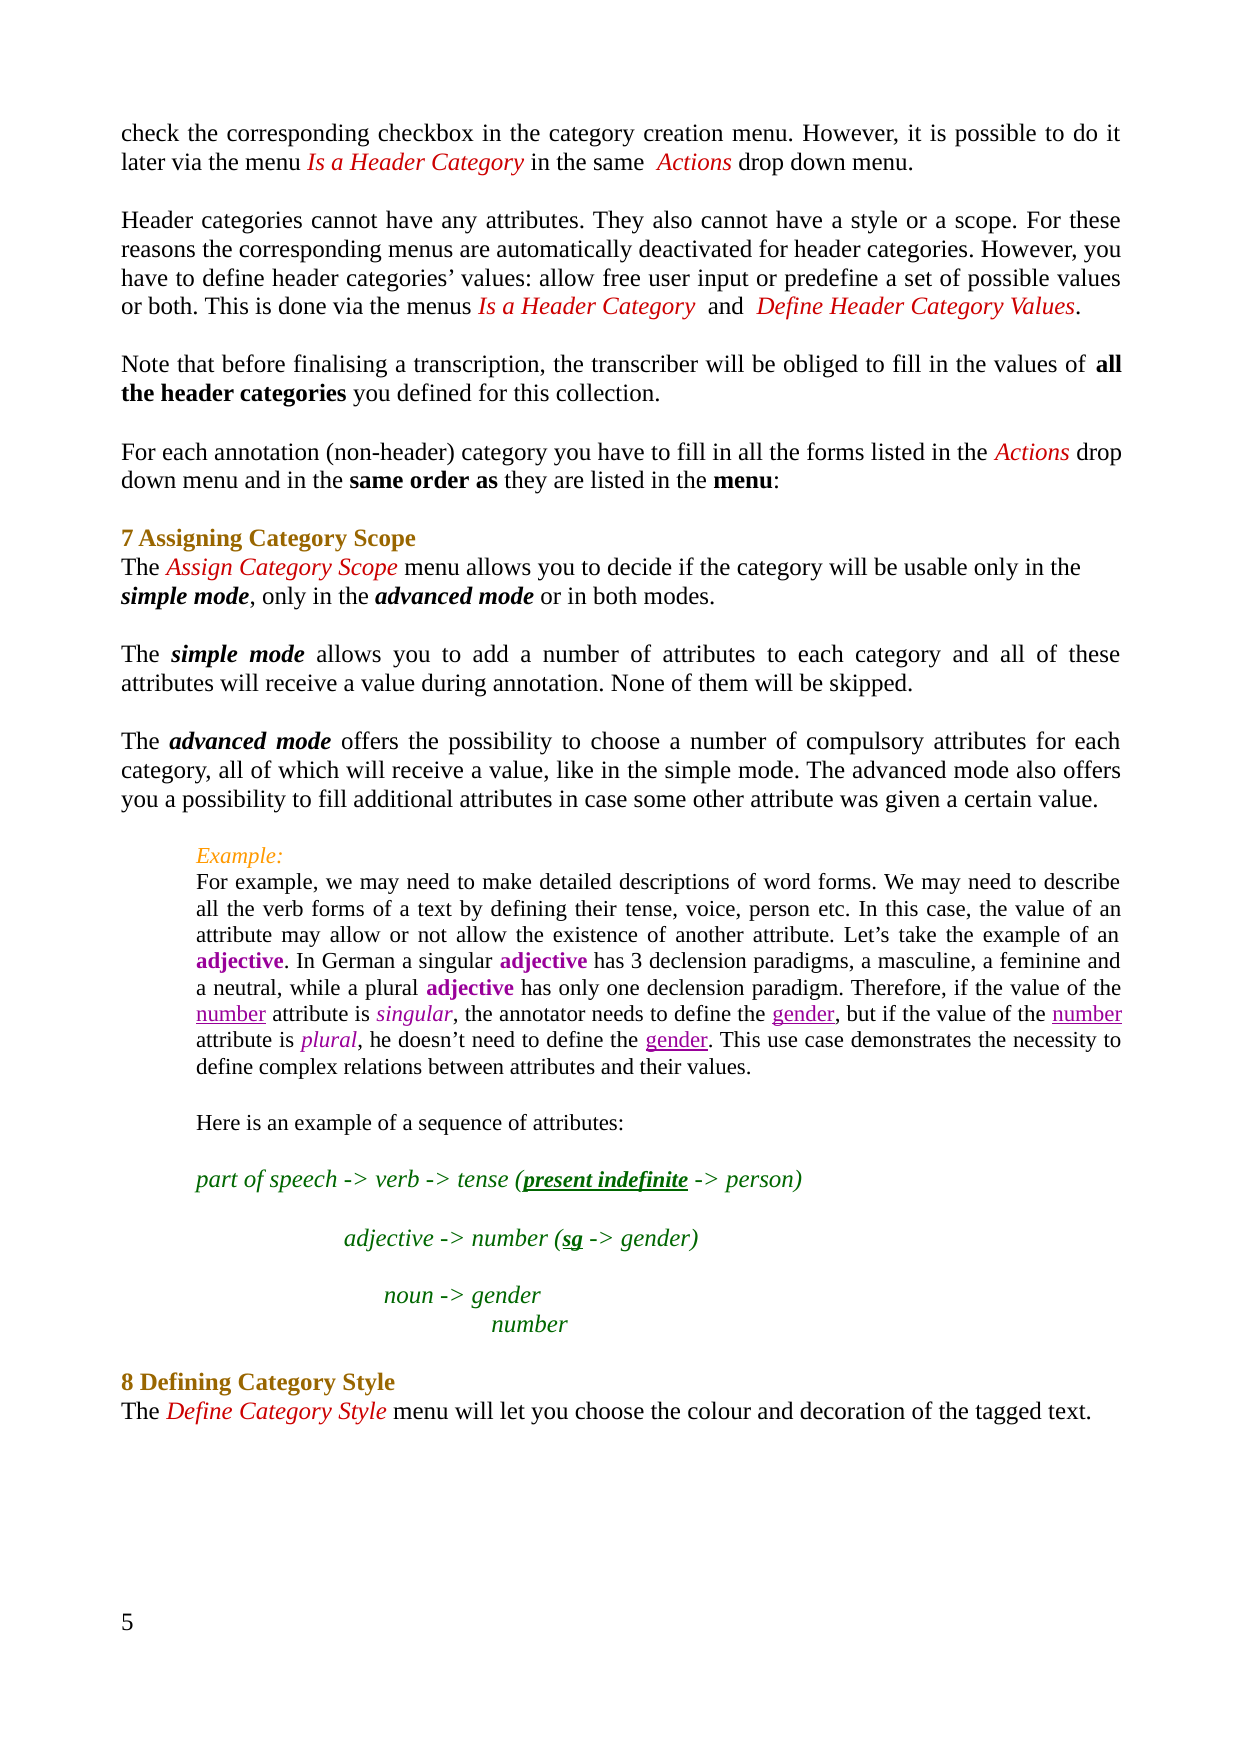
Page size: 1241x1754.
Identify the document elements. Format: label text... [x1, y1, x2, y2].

text For each annotation (non-header) category you have to fill in all the forms listed in the Actions drop down menu and in the same order as they are listed in the menu: [121, 437, 1122, 494]
text The simple mode allows you to add a number of attributes to each category and all of these attributes will receive a value during annotation. None of them will be skipped. [121, 639, 1122, 697]
text Here is an example of a sequence of attributes: [196, 1109, 1122, 1135]
text The advanced mode offers the possibility to choose a number of compulsory attributes for each category, all of which will receive a value, like in the simple mode. The advanced mode also offers you a possibility to fill additional attributes in case some other attribute was given a certain value. [121, 726, 1122, 812]
text 8 Defining Category Style The Define Category Style menu will let you choose the colour and decoration of the tagged text. [121, 1367, 1122, 1425]
text Note that before finalising a transcription, the transcriber will be obliged to fill in the values of all the header categories you defined for this collection. [121, 349, 1122, 407]
text Header categories cannot have any attributes. They also cannot have a style or a scope. For these reasons the corresponding menus are automatically deactivated for header categories. However, you have to define header categories’ values: allow free user input or predefine a set of possible values or both. This is done via the menus Is a Header Category and Define Header Category Values. [121, 205, 1122, 320]
text adjective -> number (sg -> gender) noun -> gender number [196, 1223, 1122, 1338]
text check the corresponding checkbox in the category creation menu. However, it is possible to do it later via the menu Is a Header Category in the same Actions drop down menu. [121, 118, 1122, 176]
text part of speech -> verb -> tense (present indefinite -> person) [196, 1164, 1122, 1193]
text Example: For example, we may need to make detailed descriptions of word forms. We may need to describe all the verb forms of a text by defining their tense, voice, person etc. In this case, the value of an attribute may allow or not allow the existence of another attribute. Let’s take the example of an adjective. In German a singular adjective has 3 declension paradigms, a masculine, a feminine and a neutral, while a plural adjective has only one declension paradigm. Therefore, if the value of the number attribute is singular, the annotator needs to define the gender, but if the value of the number attribute is plural, he doesn’t need to define the gender. This use case demonstrates the necessity to define complex relations between attributes and their values. [196, 842, 1122, 1079]
text 7 Assigning Category Scope The Assign Category Scope menu allows you to decide if the category will be usable only in the simple mode, only in the advanced mode or in both modes. [121, 523, 1122, 610]
